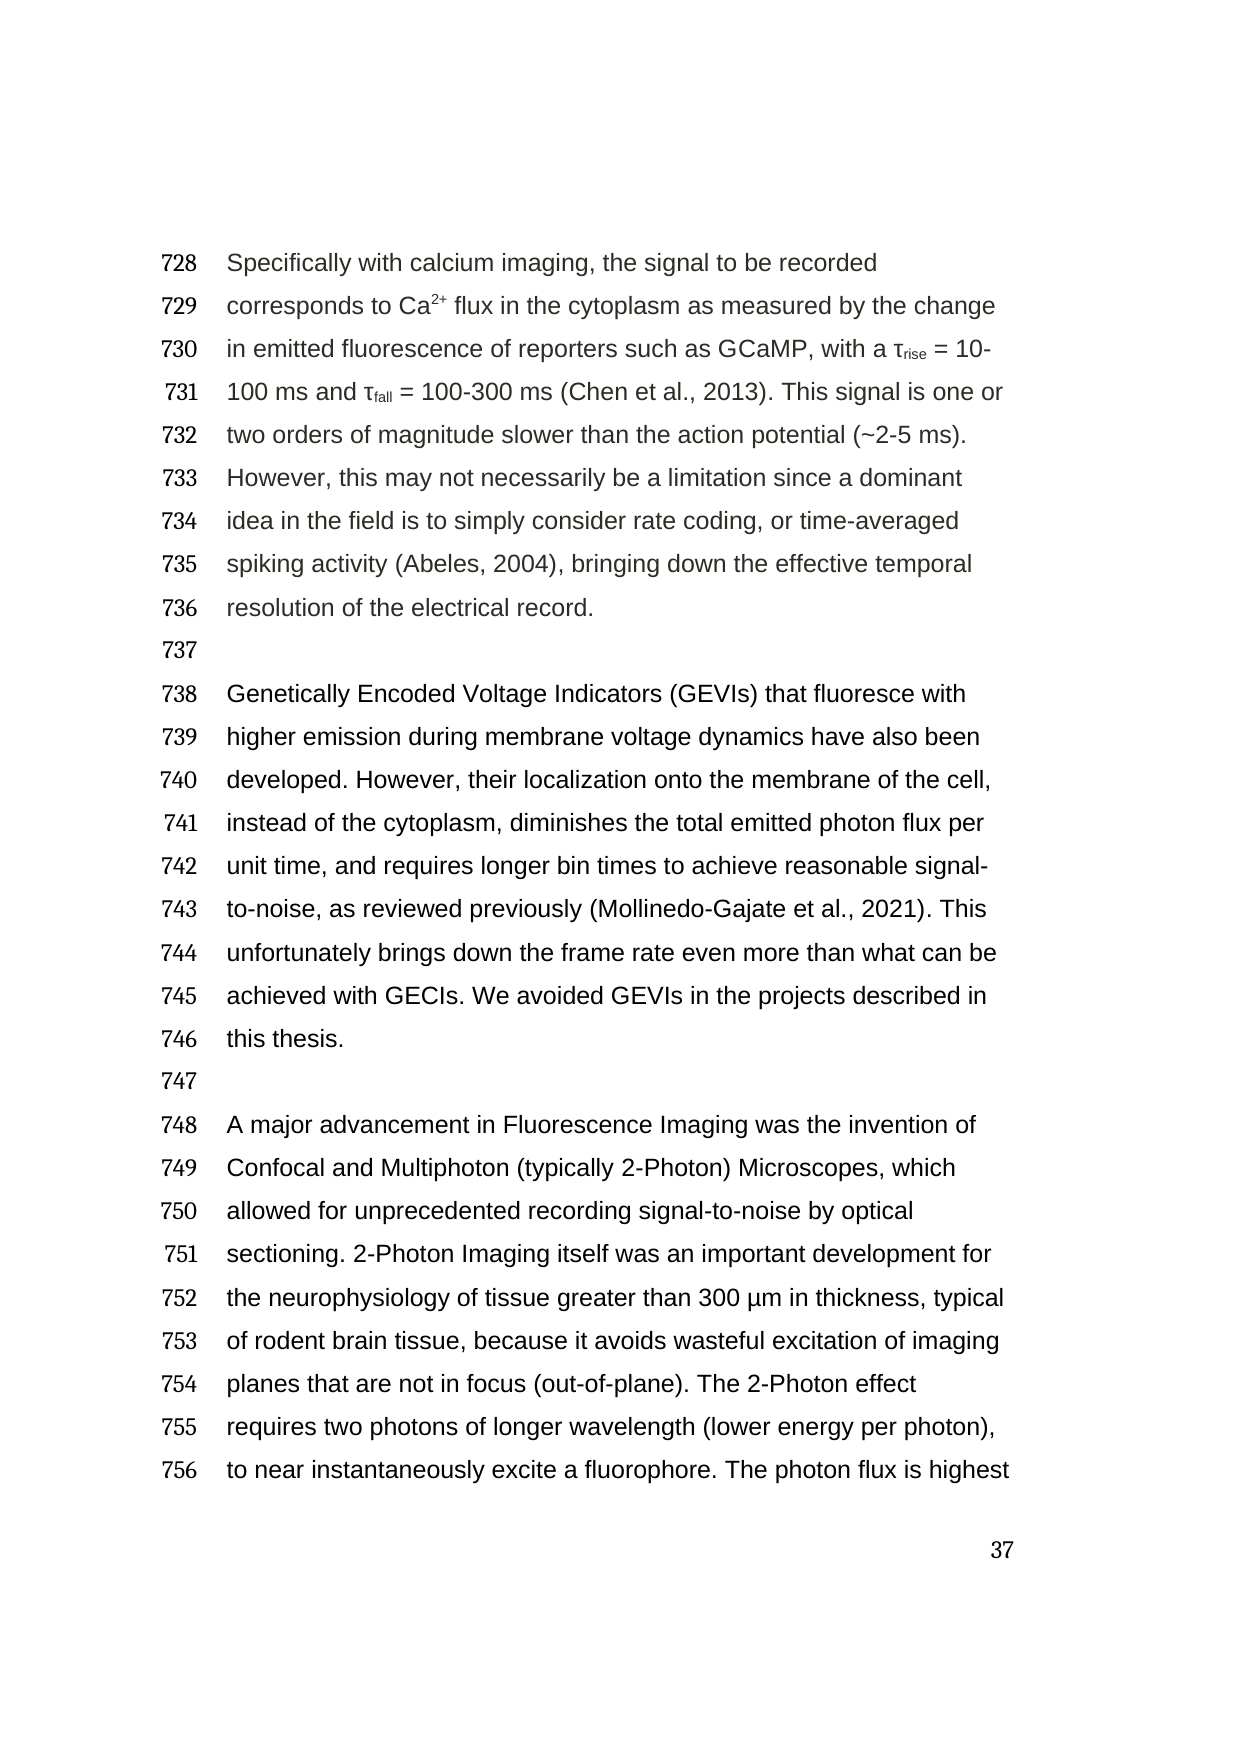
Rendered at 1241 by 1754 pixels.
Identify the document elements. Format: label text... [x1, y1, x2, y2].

text Genetically Encoded Voltage Indicators (GEVIs) that fluoresce with higher emission during membrane voltage dynamics have also been developed. However, their localization onto the membrane of the cell, instead of the cytoplasm, diminishes the total emitted photon flux per unit time, and requires longer bin times to achieve reasonable signal-to-noise, as reviewed previously (Mollinedo-Gajate et al., 2021). This unfortunately brings down the frame rate even more than what can be achieved with GECIs. We avoided GEVIs in the projects described in this thesis. [226, 679, 1014, 1053]
text A major advancement in Fluorescence Imaging was the invention of Confocal and Multiphoton (typically 2-Photon) Microscopes, which allowed for unprecedented recording signal-to-noise by optical sectioning. 2-Photon Imaging itself was an important development for the neurophysiology of tissue greater than 300 µm in thickness, typical of rodent brain tissue, because it avoids wasteful excitation of imaging planes that are not in focus (out-of-plane). The 2-Photon effect requires two photons of longer wavelength (lower energy per photon), to near instantaneously excite a fluorophore. The photon flux is highest [226, 1110, 1014, 1484]
text Specifically with calcium imaging, the signal to be recorded corresponds to Ca2+ flux in the cytoplasm as measured by the change in emitted fluorescence of reporters such as GCaMP, with a τrise = 10-100 ms and τfall = 100-300 ms (Chen et al., 2013)⁠. This signal is one or two orders of magnitude slower than the action potential (~2-5 ms). However, this may not necessarily be a limitation since a dominant idea in the field is to simply consider rate coding, or time-averaged spiking activity (Abeles, 2004)⁠, bringing down the effective temporal resolution of the electrical record. [226, 248, 1014, 621]
